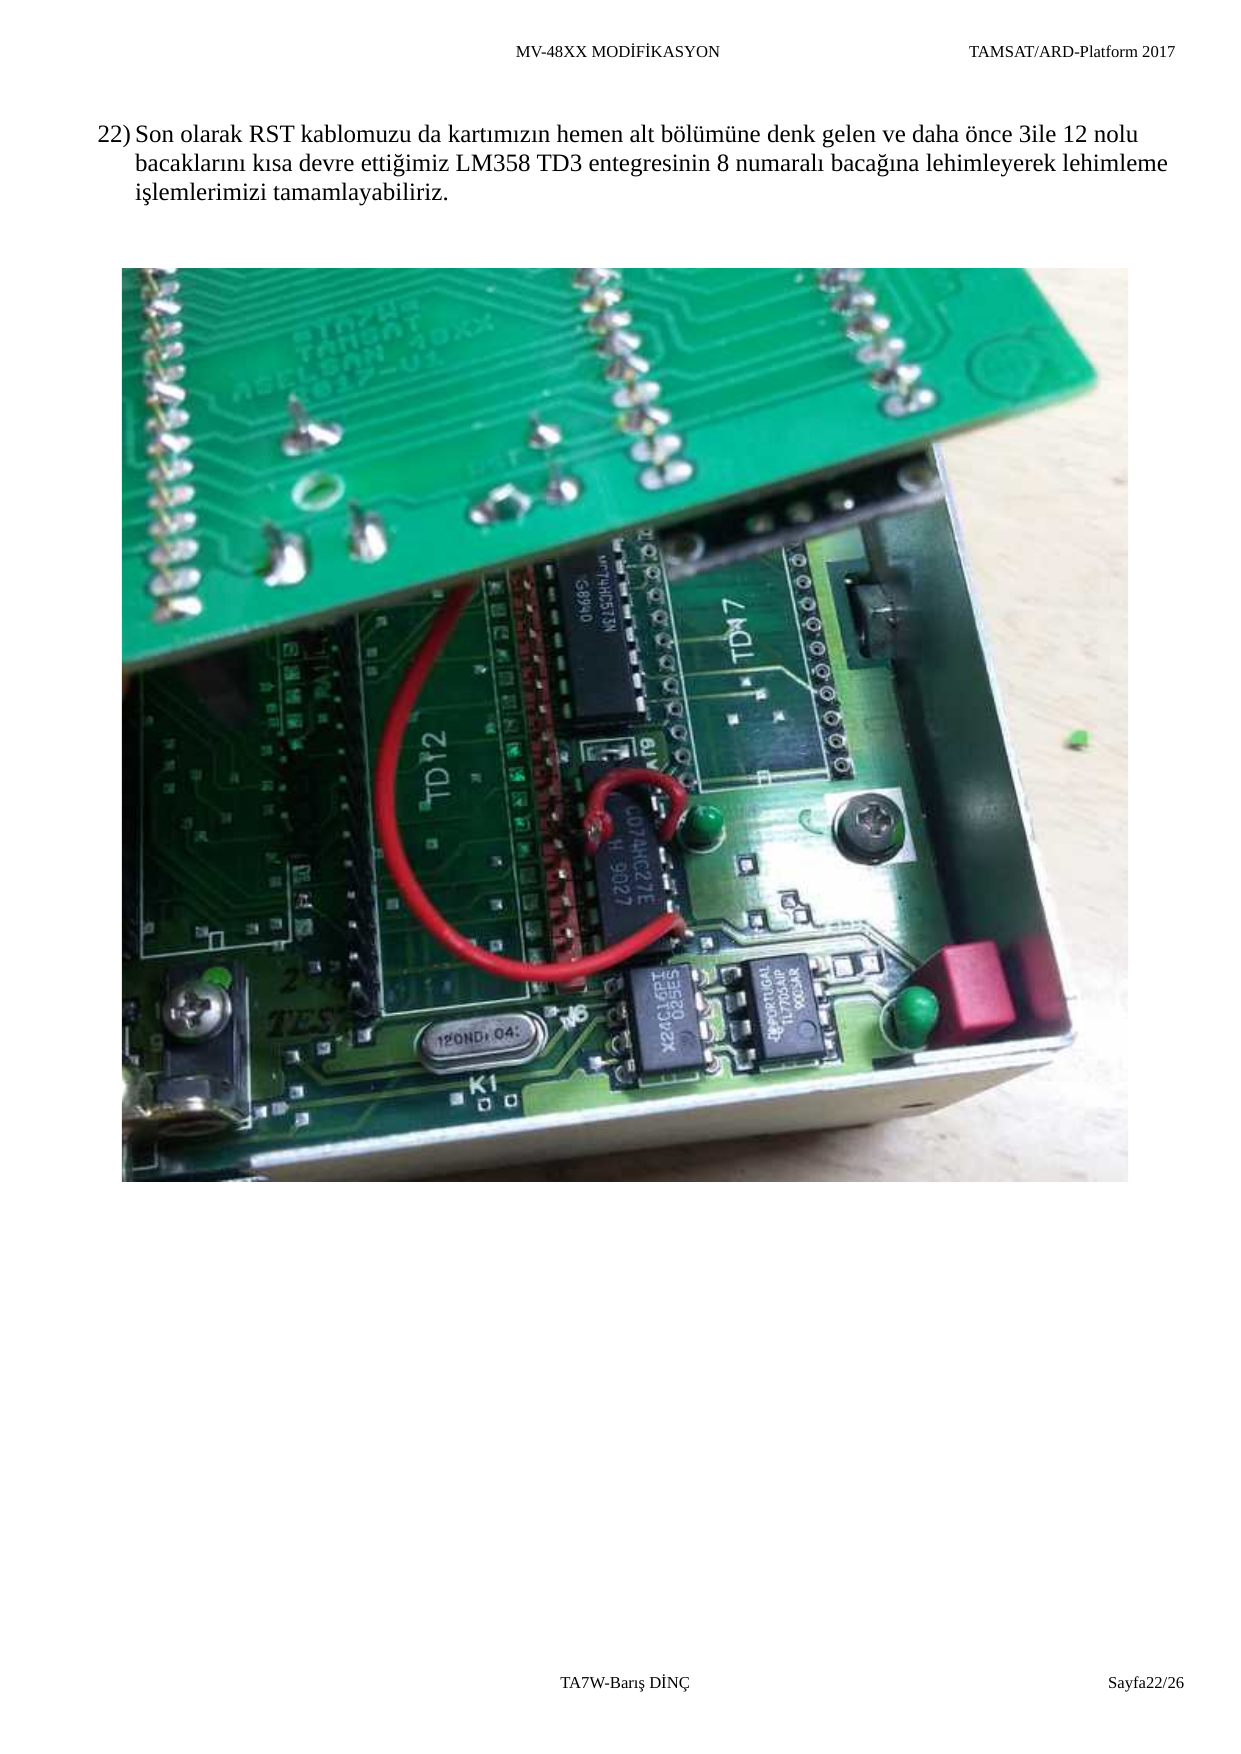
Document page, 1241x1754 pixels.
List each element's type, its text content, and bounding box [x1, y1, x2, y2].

picture [121, 268, 1129, 1182]
list Son olarak RST kablomuzu da kartımızın hemen alt bölümüne denk gelen ve daha önce 3ile 12 nolu bacaklarını kısa devre ettiğimiz LM358 TD3 entegresinin 8 numaralı bacağına lehimleyerek lehimleme işlemlerimizi tamamlayabiliriz. [97, 119, 1190, 206]
